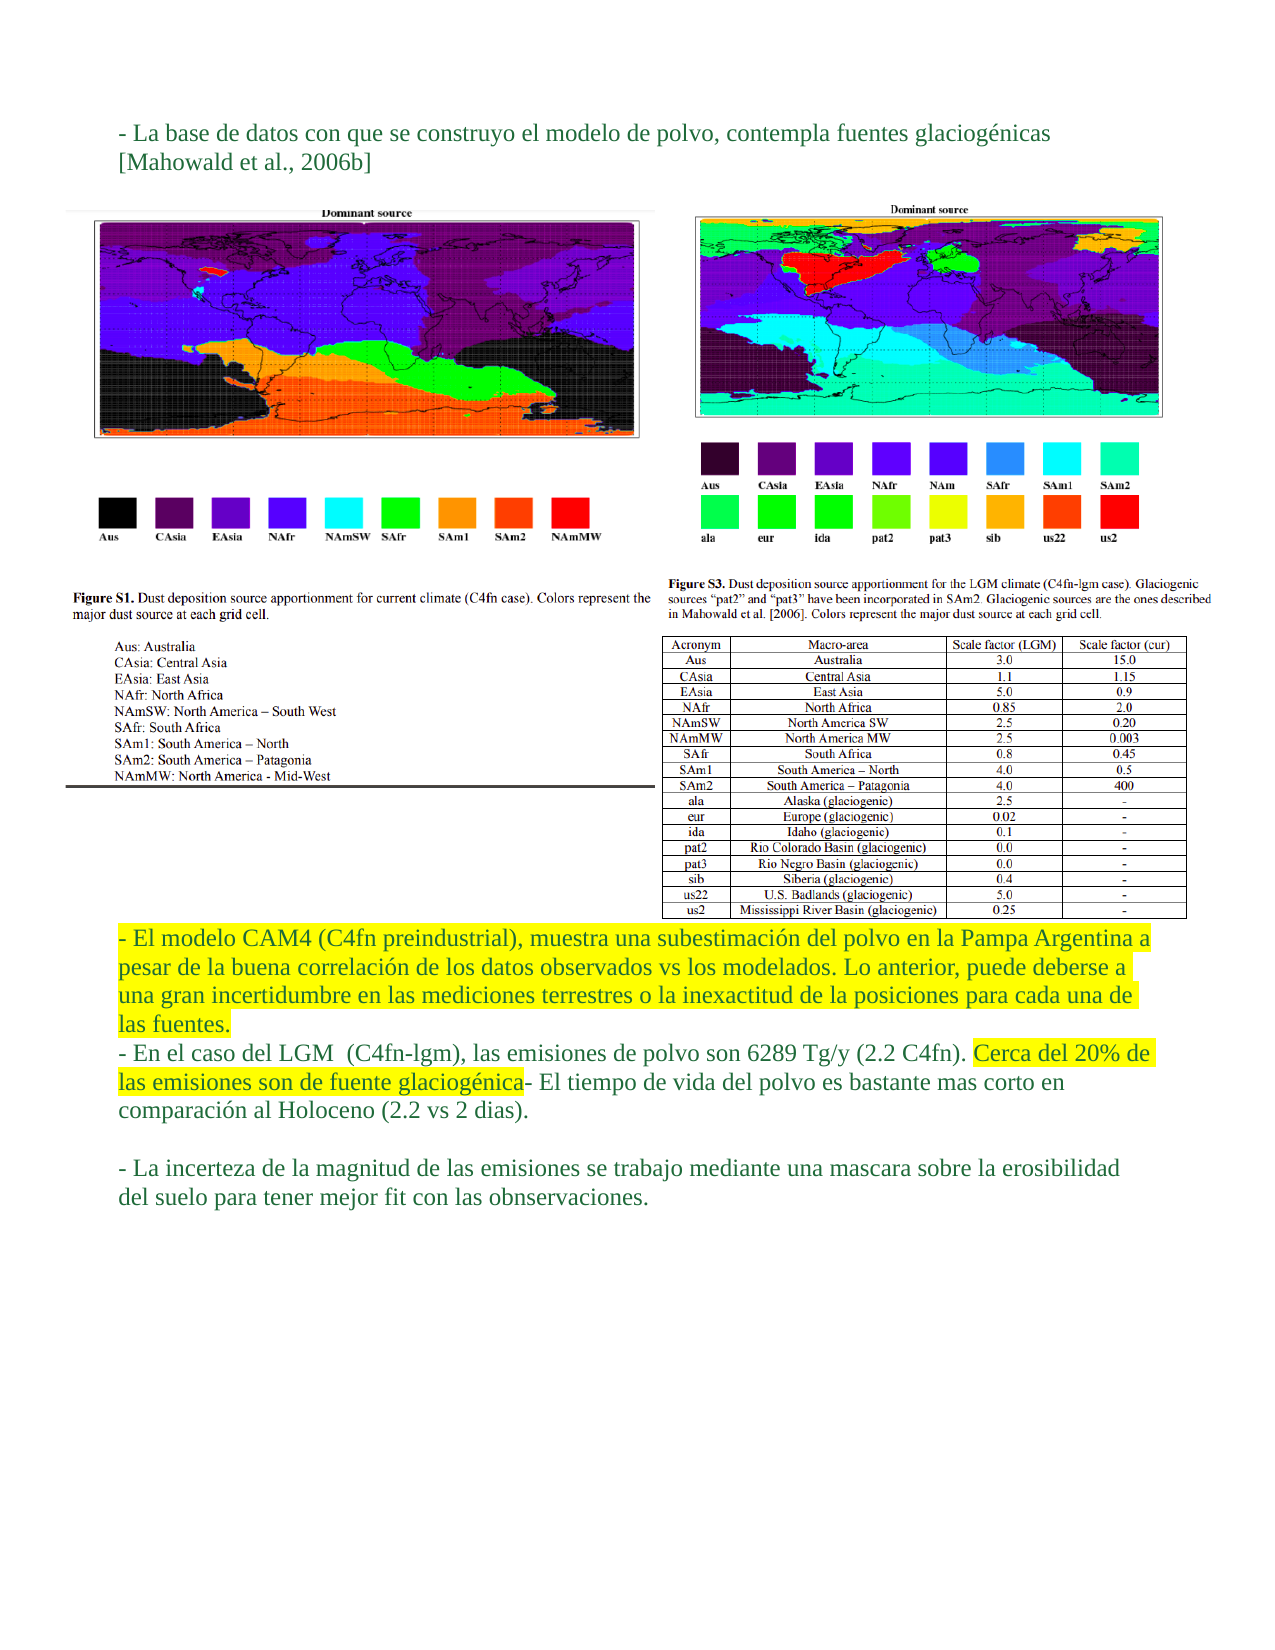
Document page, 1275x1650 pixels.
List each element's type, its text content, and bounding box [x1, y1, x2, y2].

text - La base de datos con que se construyo el modelo de polvo, contempla fuentes glaciogénicas [Mahowald et al., 2006b] [118, 118, 1157, 176]
text - El modelo CAM4 (C4fn preindustrial), muestra una subestimación del polvo en la Pampa Argentina a pesar de la buena correlación de los datos observados vs los modelados. Lo anterior, puede deberse a una gran incertidumbre en las mediciones terrestres o la inexactitud de la posiciones para cada una de las fuentes. [118, 923, 1157, 1038]
text - En el caso del LGM (C4fn-lgm), las emisiones de polvo son 6289 Tg/y (2.2 C4fn). Cerca del 20% de las emisiones son de fuente glaciogénica- El tiempo de vida del polvo es bastante mas corto en comparación al Holoceno (2.2 vs 2 dias). [118, 1038, 1157, 1124]
text - La incerteza de la magnitud de las emisiones se trabajo mediante una mascara sobre la erosibilidad del suelo para tener mejor fit con las obnservaciones. [118, 1153, 1157, 1211]
picture [65, 204, 1219, 922]
